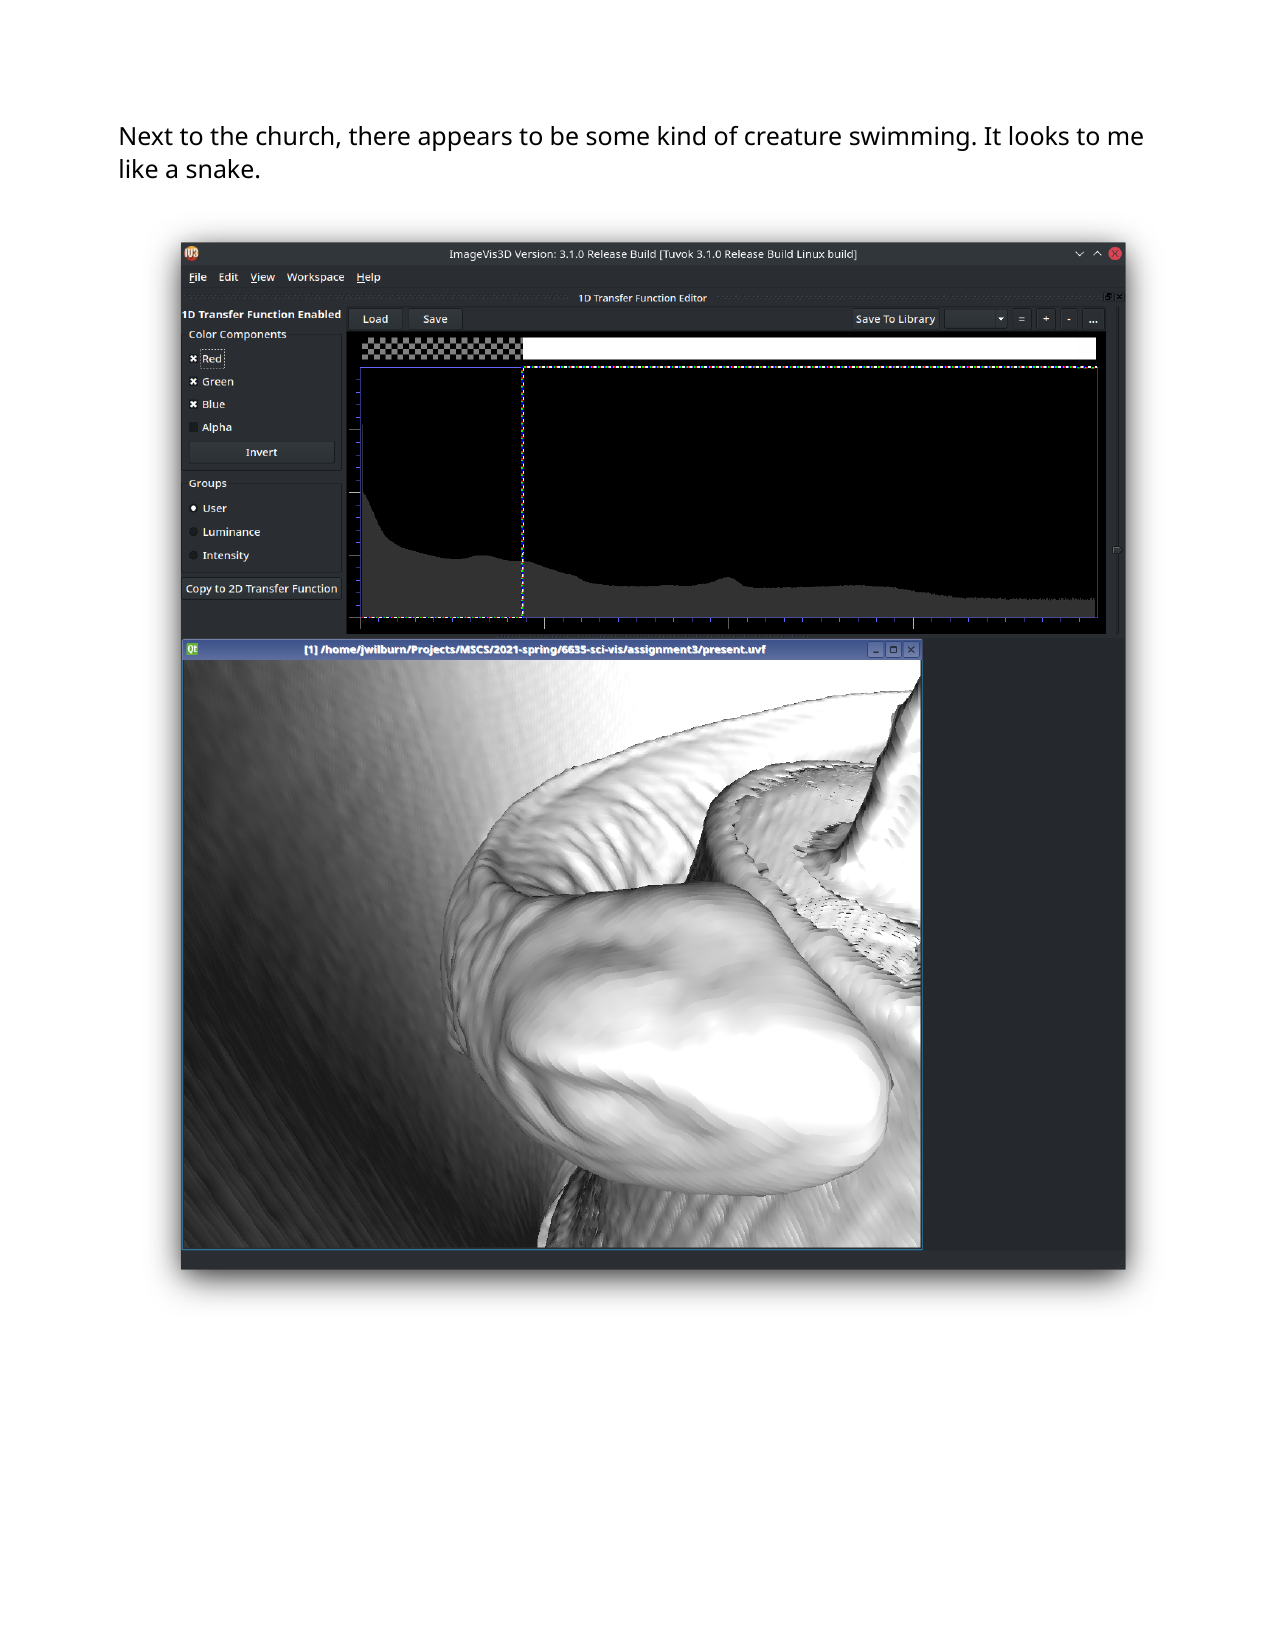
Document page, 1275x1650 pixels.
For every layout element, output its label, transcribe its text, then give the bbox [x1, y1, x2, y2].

text Next to the church, there appears to be some kind of creature swimming. It looks to me like a snake. [118, 118, 1157, 186]
picture [133, 203, 1173, 1326]
